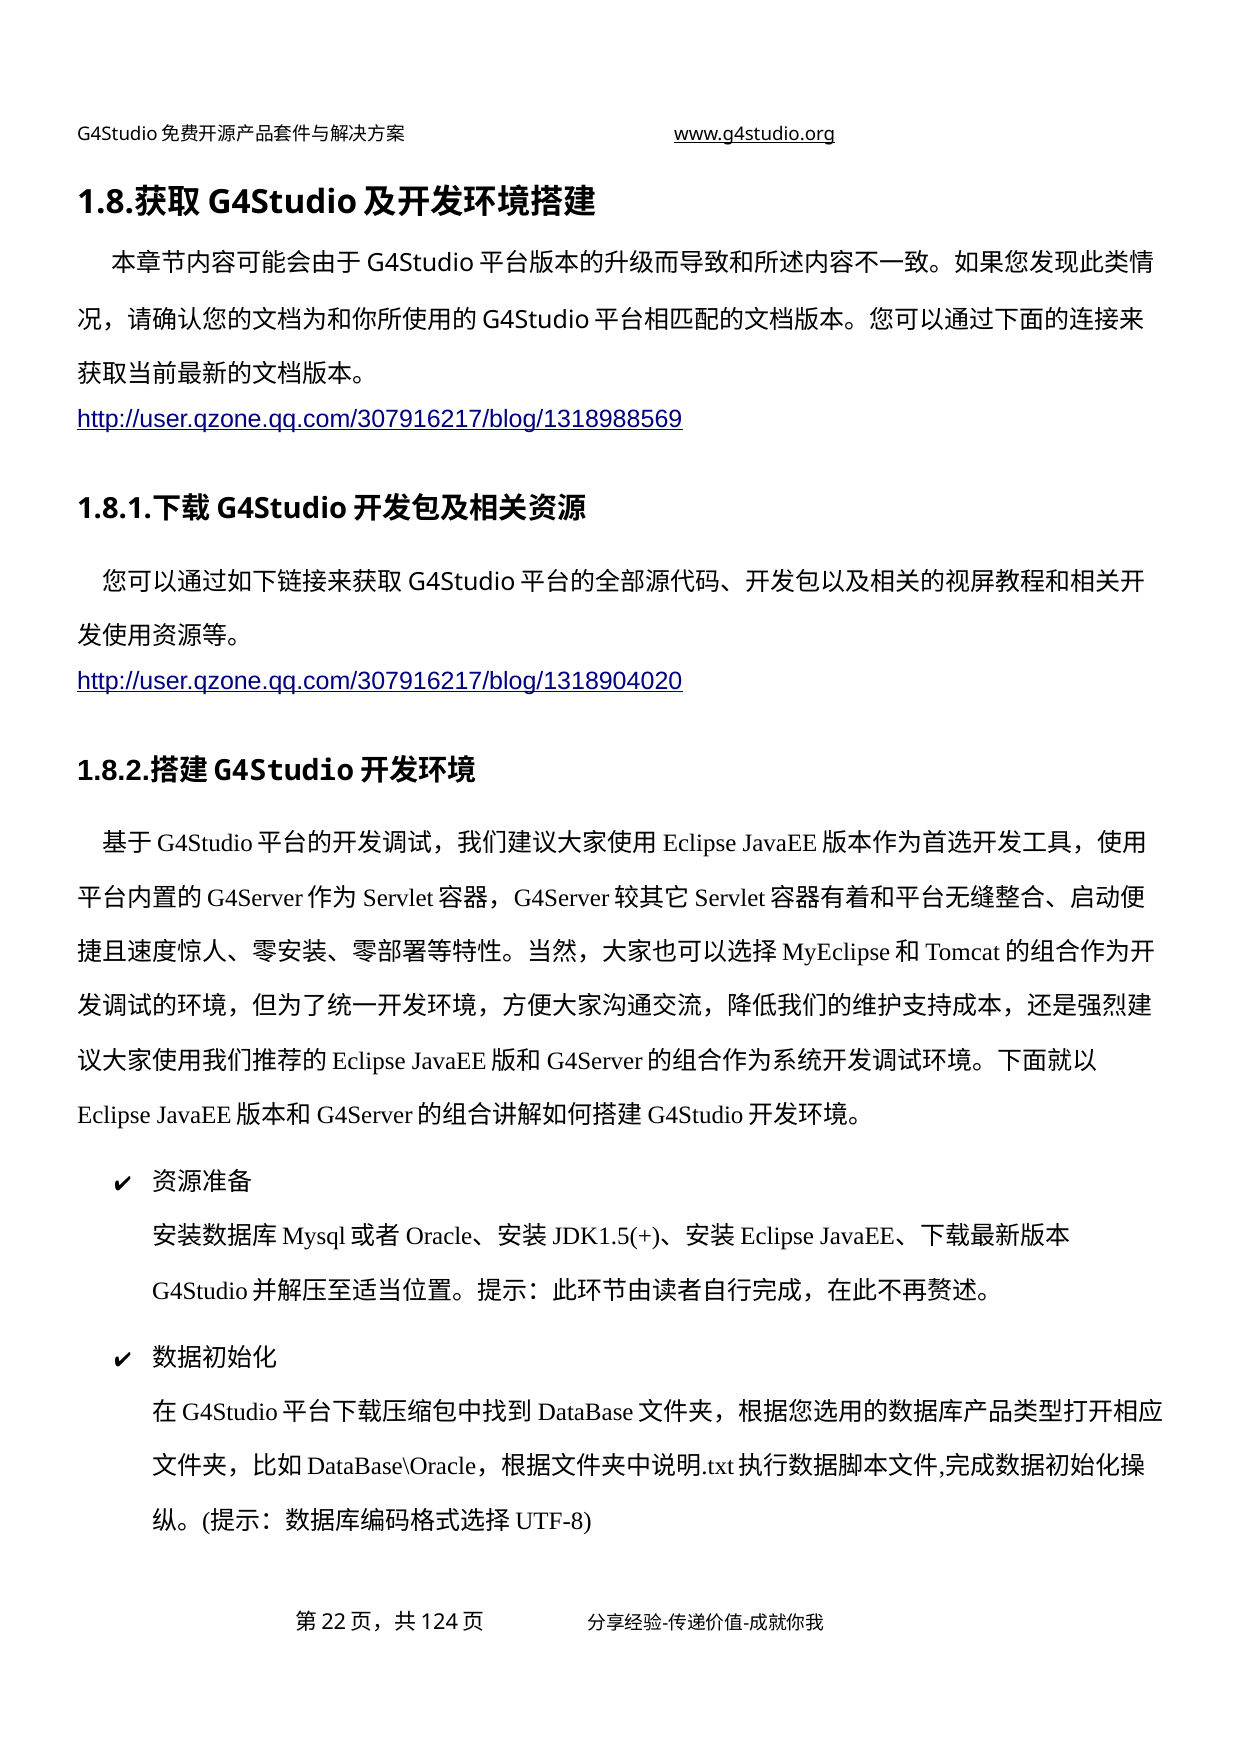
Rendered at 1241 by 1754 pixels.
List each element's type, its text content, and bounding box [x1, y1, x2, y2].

text 基于G4Studio平台的开发调试，我们建议大家使用Eclipse JavaEE版本作为首选开发工具，使用平台内置的G4Server作为Servlet容器，G4Server较其它Servlet容器有着和平台无缝整合、启动便捷且速度惊人、零安装、零部署等特性。当然，大家也可以选择MyEclipse和Tomcat的组合作为开发调试的环境，但为了统一开发环境，方便大家沟通交流，降低我们的维护支持成本，还是强烈建议大家使用我们推荐的Eclipse JavaEE版和G4Server的组合作为系统开发调试环境。下面就以Eclipse JavaEE版本和G4Server的组合讲解如何搭建G4Studio开发环境。 [77, 823, 1163, 1131]
subtitle 1.8.1.下载G4Studio开发包及相关资源 [77, 485, 1163, 527]
text 您可以通过如下链接来获取G4Studio平台的全部源代码、开发包以及相关的视屏教程和相关开发使用资源等。 http://user.qzone.qq.com/307916217/blog/1318904020 [77, 561, 1163, 695]
list 资源准备 安装数据库Mysql或者Oracle、安装JDK1.5(+)、安装Eclipse JavaEE、下载最新版本G4Studio并解压至适当位置。提示：此环节由读者自行完成，在此不再赘述。 [114, 1161, 1163, 1306]
text 本章节内容可能会由于G4Studio平台版本的升级而导致和所述内容不一致。如果您发现此类情况，请确认您的文档为和你所使用的G4Studio平台相匹配的文档版本。您可以通过下面的连接来获取当前最新的文档版本。 http://user.qzone.qq.com/307916217/blog/1318988569 [77, 236, 1163, 433]
subtitle 1.8.2.搭建G4Studio开发环境 [77, 747, 1163, 789]
subtitle 1.8.获取G4Studio及开发环境搭建 [77, 175, 1163, 223]
list 数据初始化 在G4Studio平台下载压缩包中找到DataBase文件夹，根据您选用的数据库产品类型打开相应文件夹，比如DataBase\Oracle，根据文件夹中说明.txt执行数据脚本文件,完成数据初始化操纵。(提示：数据库编码格式选择UTF-8) [114, 1337, 1163, 1536]
